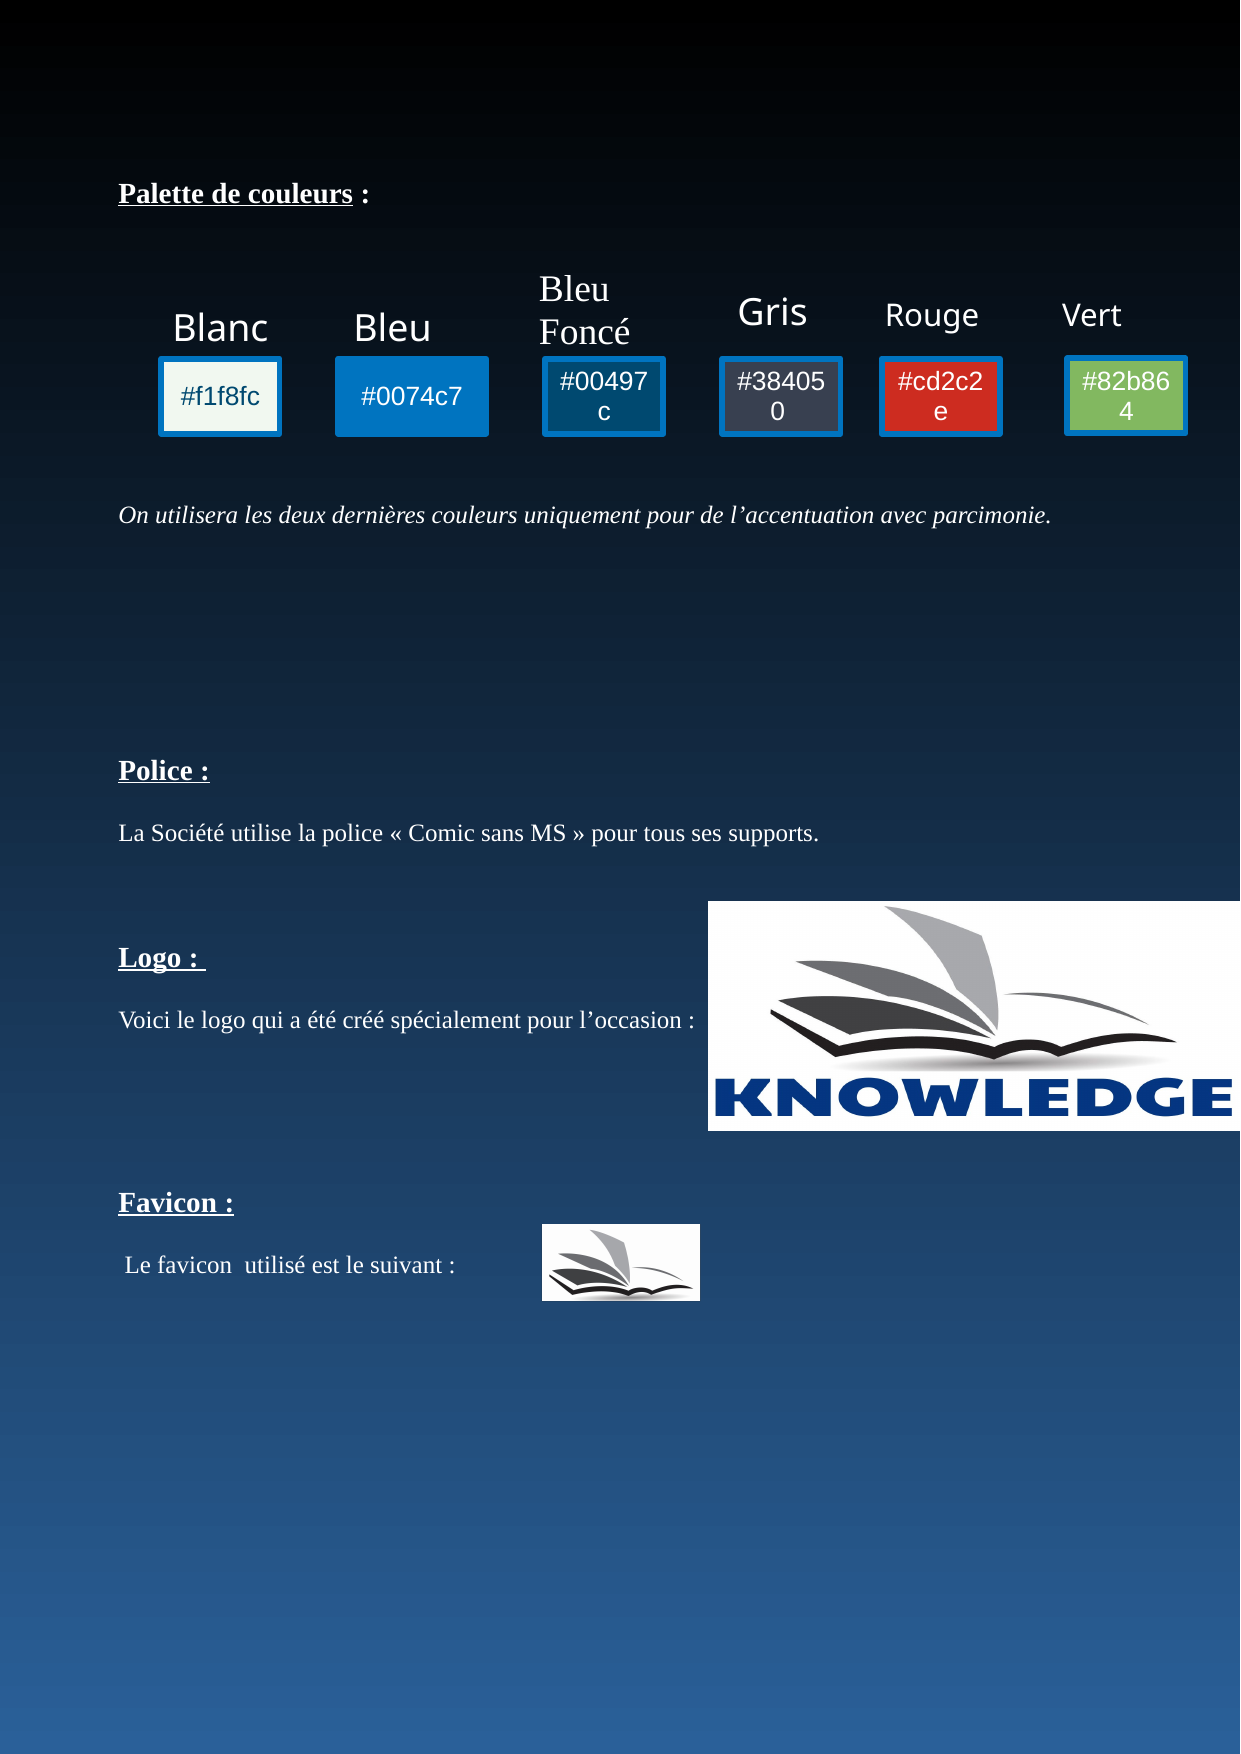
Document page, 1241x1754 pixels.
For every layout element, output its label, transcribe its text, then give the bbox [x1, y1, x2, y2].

text Le favicon utilisé est le suivant : [118, 1250, 461, 1279]
text Police : [118, 753, 1122, 786]
picture [708, 901, 1241, 1131]
text Logo : [118, 940, 708, 974]
text [781, 1250, 1122, 1279]
text Voici le logo qui a été créé spécialement pour l’occasion : [118, 1005, 708, 1034]
text Palette de couleurs : [118, 176, 1122, 209]
text Favicon : [118, 1185, 461, 1219]
text On utilisera les deux dernières couleurs uniquement pour de l’accentuation avec parcimonie. [118, 500, 1122, 529]
text La Société utilise la police « Comic sans MS » pour tous ses supports. [118, 818, 1122, 846]
picture [461, 1163, 781, 1423]
text [781, 1185, 1122, 1219]
